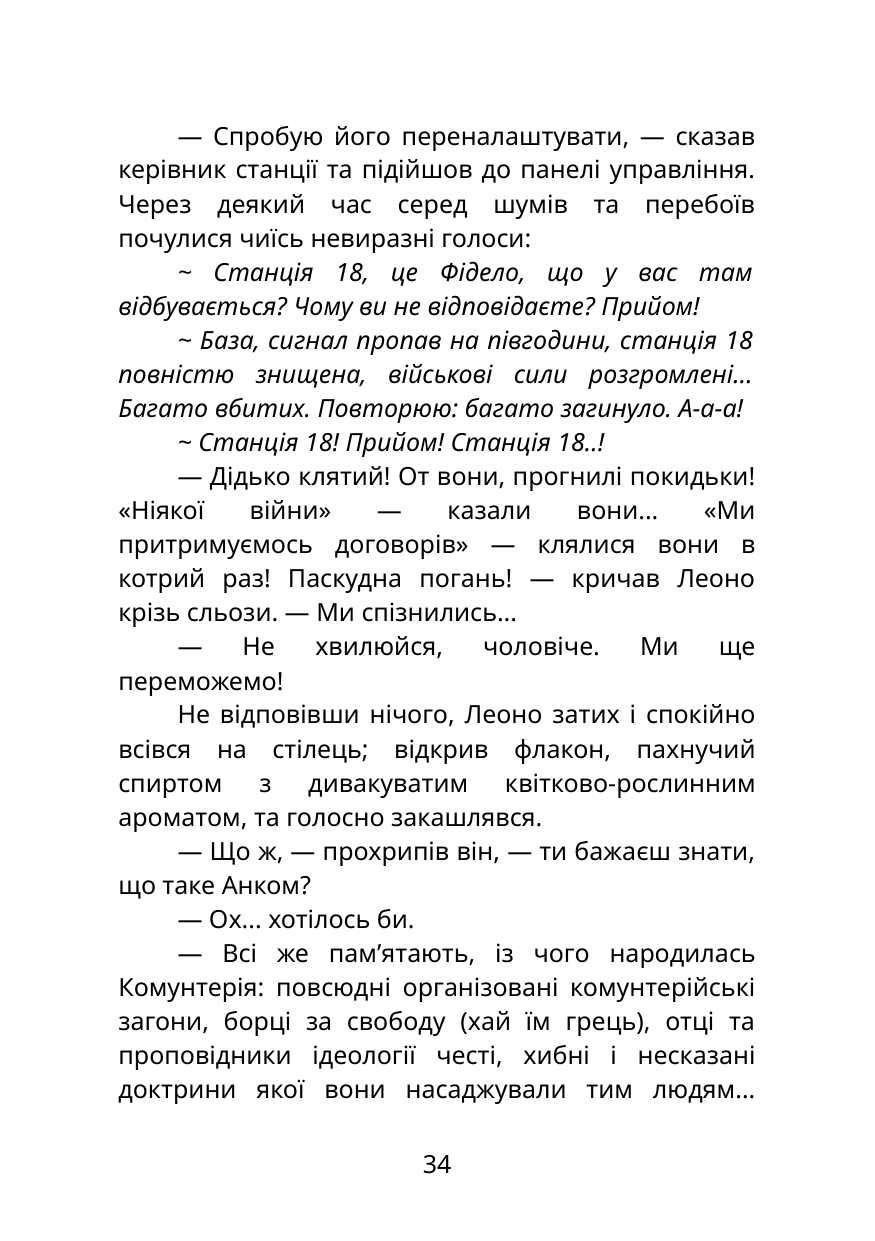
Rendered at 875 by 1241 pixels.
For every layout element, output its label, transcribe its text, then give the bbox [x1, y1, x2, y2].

text ~ Станція 18! Прийом! Станція 18..! [118, 425, 756, 459]
text ~ База, сигнал пропав на півгодини, станція 18 повністю знищена, військові сили розгромлені... Багато вбитих. Повторюю: багато загинуло. А-а-а! [118, 322, 756, 425]
text ~ Станція 18, це Фідело, що у вас там відбувається? Чому ви не відповідаєте? Прийом! [118, 254, 756, 322]
text — Що ж, — прохрипів він, — ти бажаєш знати, що таке Анком? [118, 833, 756, 902]
text — Всі же пам’ятають, із чого народилась Комунтерія: повсюдні організовані комунтерійські загони, борці за свободу (хай їм грець), отці та проповідники ідеології честі, хибні і несказані доктрини якої вони насаджували тим людям... [118, 936, 756, 1106]
text — Дідько клятий! От вони, прогнилі покидьки! «Ніякої війни» — казали вони... «Ми притримуємось договорів» — клялися вони в котрий раз! Паскудна погань! — кричав Леоно крізь сльози. — Ми спізнились... [118, 459, 756, 629]
text — Спробую його переналаштувати, — сказав керівник станції та підійшов до панелі управління. Через деякий час серед шумів та перебоїв почулися чиїсь невиразні голоси: [118, 118, 756, 254]
text — Не хвилюйся, чоловіче. Ми ще переможемо! [118, 629, 756, 697]
text Не відповівши нічого, Леоно затих і спокійно всівся на стілець; відкрив флакон, пахнучий спиртом з дивакуватим квітково-рослинним ароматом, та голосно закашлявся. [118, 697, 756, 833]
text — Ох... хотілось би. [118, 902, 756, 936]
